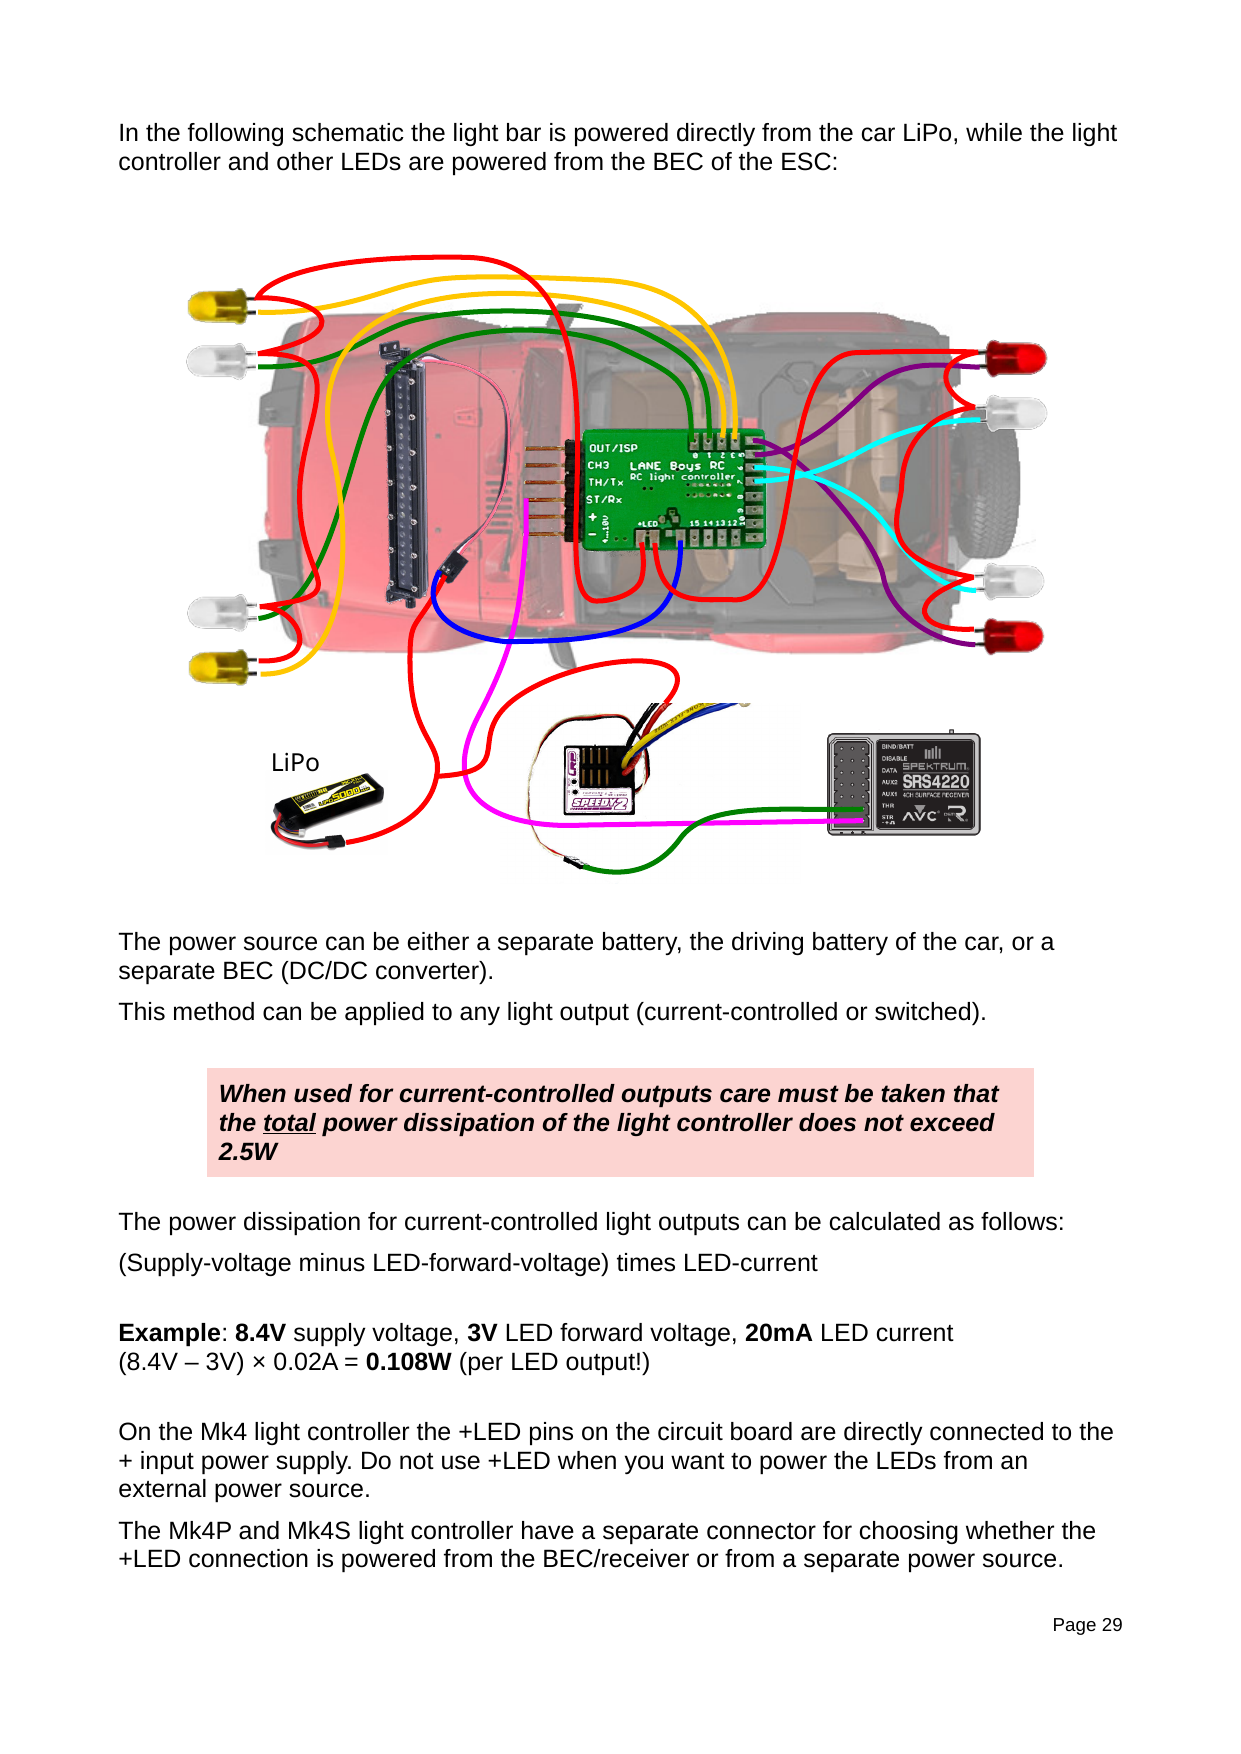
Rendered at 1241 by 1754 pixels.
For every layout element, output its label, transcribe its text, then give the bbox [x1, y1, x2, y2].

text This method can be applied to any light output (current-controlled or switched). [118, 997, 1122, 1026]
text When used for current-controlled outputs care must be taken that the total power dissipation of the light controller does not exceed 2.5W [207, 1068, 1034, 1177]
text (8.4V – 3V) × 0.02A = 0.108W (per LED output!) [118, 1347, 1122, 1376]
text Example: 8.4V supply voltage, 3V LED forward voltage, 20mA LED current [118, 1318, 1122, 1347]
text In the following schematic the light bar is powered directly from the car LiPo, while the light controller and other LEDs are powered from the BEC of the ESC: [118, 118, 1122, 176]
text On the Mk4 light controller the +LED pins on the circuit board are directly connected to the + input power supply. Do not use +LED when you want to power the LEDs from an external power source. [118, 1417, 1122, 1503]
text The Mk4P and Mk4S light controller have a separate connector for choosing whether the +LED connection is powered from the BEC/receiver or from a separate power source. [118, 1516, 1122, 1573]
text (Supply-voltage minus LED-forward-voltage) times LED-current [118, 1248, 1122, 1277]
text The power dissipation for current-controlled light outputs can be calculated as follows: [118, 1207, 1122, 1236]
text The power source can be either a separate battery, the driving battery of the car, or a separate BEC (DC/DC converter). [118, 188, 1122, 984]
